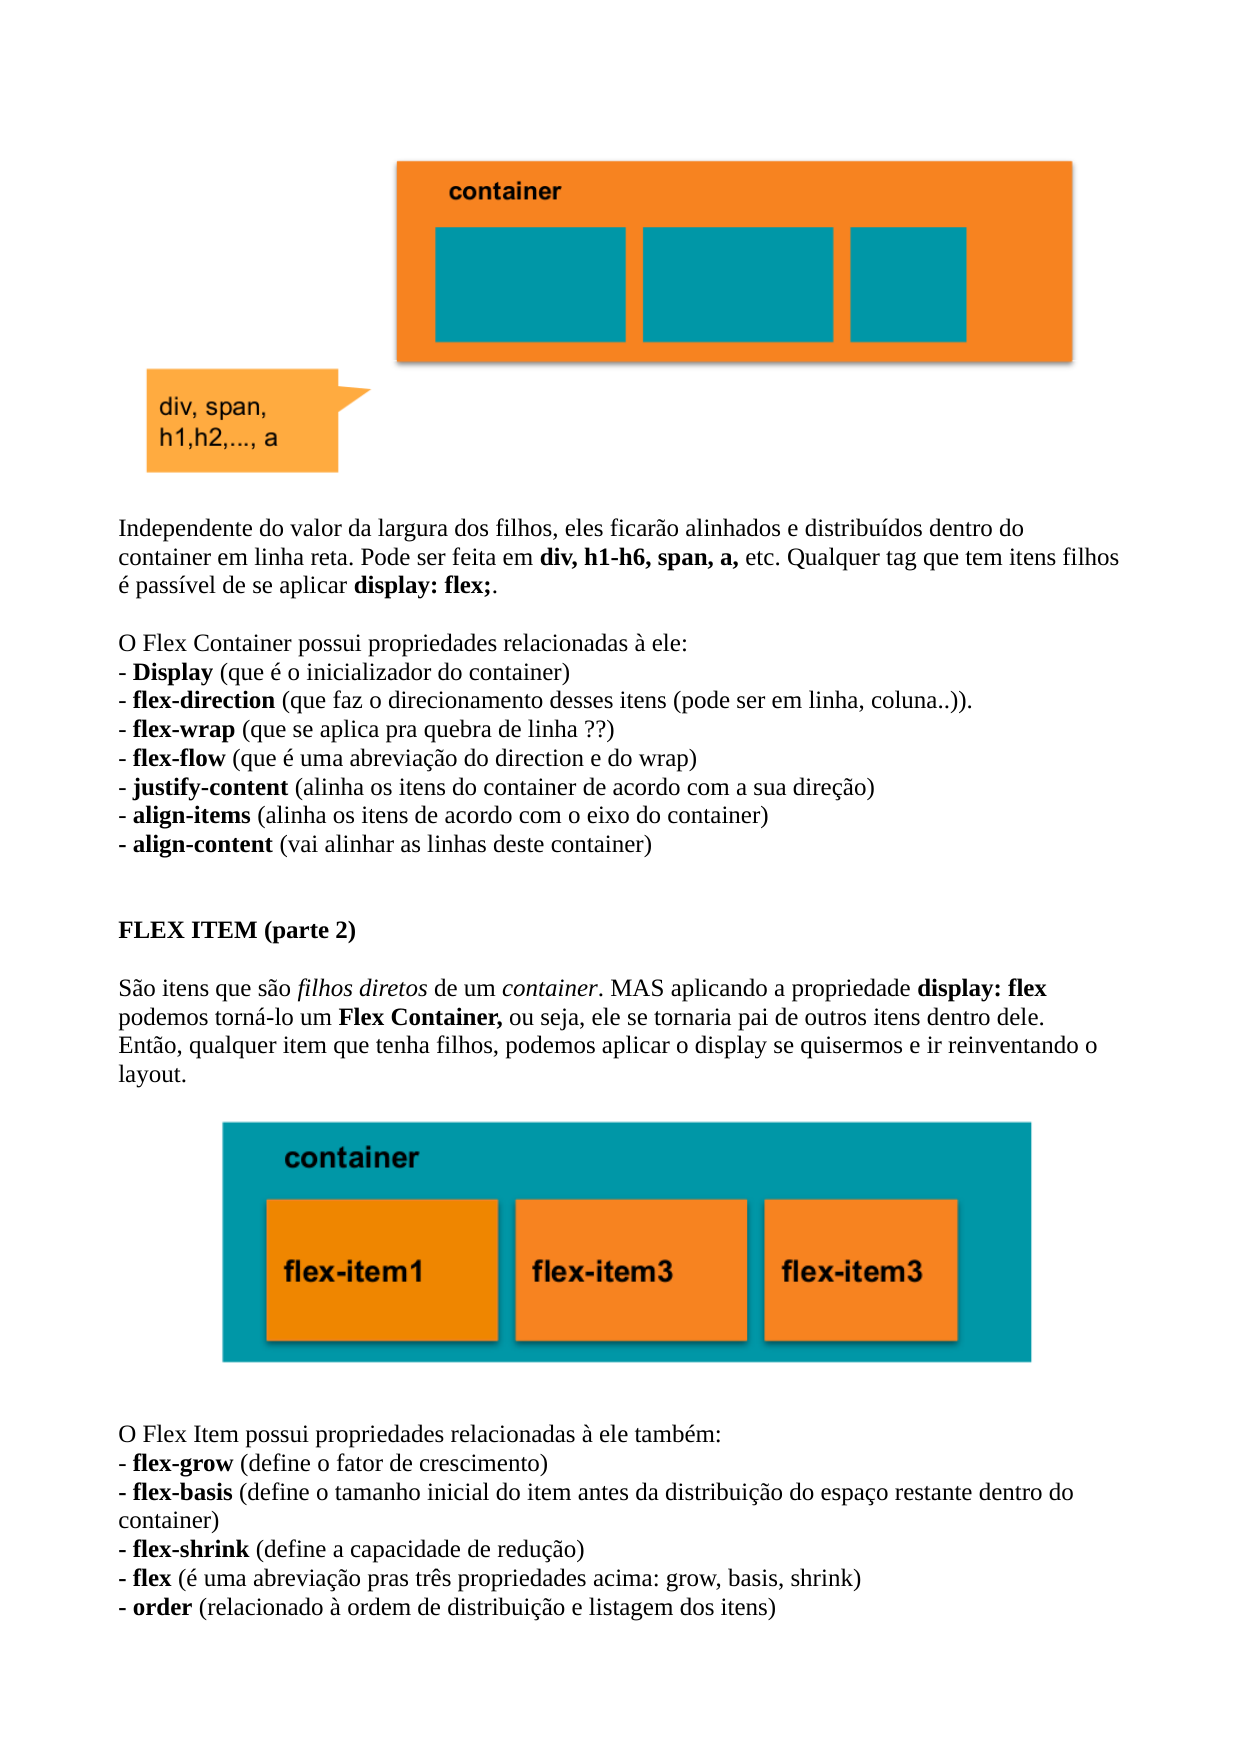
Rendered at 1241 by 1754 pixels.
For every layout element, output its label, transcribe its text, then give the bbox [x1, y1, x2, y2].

text Então, qualquer item que tenha filhos, podemos aplicar o display se quisermos e ir reinventando o layout. [118, 1031, 1122, 1088]
text - flex-shrink (define a capacidade de redução) [118, 1534, 1122, 1563]
text - order (relacionado à ordem de distribuição e listagem dos itens) [118, 1592, 1122, 1621]
text - align-content (vai alinhar as linhas deste container) [118, 829, 1122, 858]
picture [174, 1088, 1066, 1391]
text - justify-content (alinha os itens do container de acordo com a sua direção) [118, 772, 1122, 801]
text - align-items (alinha os itens de acordo com o eixo do container) [118, 801, 1122, 829]
text São itens que são filhos diretos de um container. MAS aplicando a propriedade display: flex podemos torná-lo um Flex Container, ou seja, ele se tornaria pai de outros itens dentro dele. [118, 973, 1122, 1031]
text - flex-wrap (que se aplica pra quebra de linha ??) [118, 714, 1122, 743]
text Independente do valor da largura dos filhos, eles ficarão alinhados e distribuídos dentro do container em linha reta. Pode ser feita em div, h1-h6, span, a, etc. Qualquer tag que tem itens filhos é passível de se aplicar display: flex;. [118, 513, 1122, 599]
picture [118, 118, 1123, 485]
text - flex-grow (define o fator de crescimento) [118, 1448, 1122, 1477]
text - flex-flow (que é uma abreviação do direction e do wrap) [118, 743, 1122, 772]
text FLEX ITEM (parte 2) [118, 916, 1122, 944]
text - flex-basis (define o tamanho inicial do item antes da distribuição do espaço restante dentro do container) [118, 1477, 1122, 1534]
text - flex-direction (que faz o direcionamento desses itens (pode ser em linha, coluna..)). [118, 686, 1122, 714]
text O Flex Item possui propriedades relacionadas à ele também: [118, 1419, 1122, 1448]
text - flex (é uma abreviação pras três propriedades acima: grow, basis, shrink) [118, 1563, 1122, 1592]
text O Flex Container possui propriedades relacionadas à ele: [118, 628, 1122, 657]
text - Display (que é o inicializador do container) [118, 657, 1122, 686]
